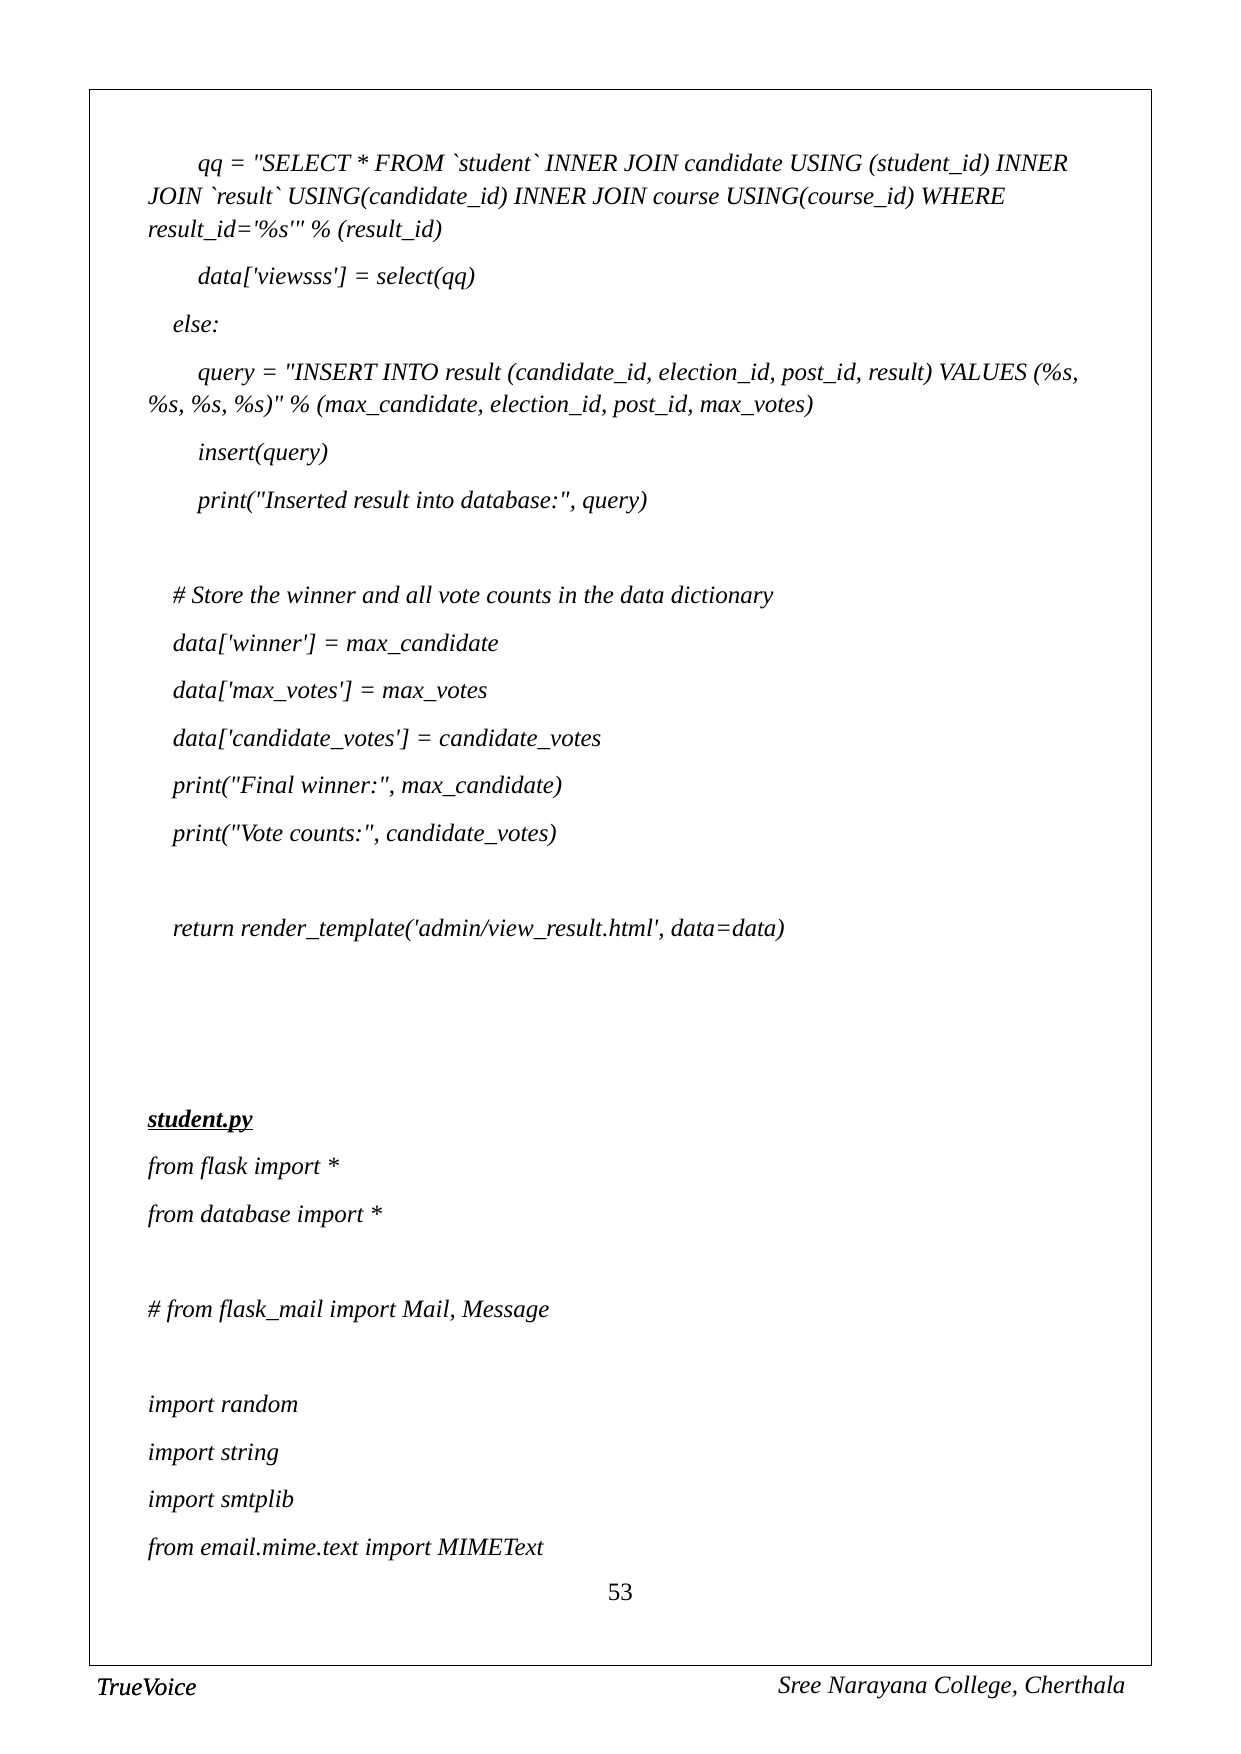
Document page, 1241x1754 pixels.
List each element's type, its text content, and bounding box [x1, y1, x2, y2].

text print("Inserted result into database:", query) [148, 485, 1092, 513]
text student.py [148, 1104, 1092, 1132]
text data['candidate_votes'] = candidate_votes [148, 723, 1092, 752]
text # Store the winner and all vote counts in the data dictionary [148, 580, 1092, 609]
text insert(query) [148, 437, 1092, 466]
text import string [148, 1437, 1092, 1466]
text from flask import * [148, 1151, 1092, 1180]
text import smtplib [148, 1484, 1092, 1513]
text data['viewsss'] = select(qq) [148, 261, 1092, 290]
text else: [148, 309, 1092, 338]
text data['max_votes'] = max_votes [148, 675, 1092, 704]
text query = "INSERT INTO result (candidate_id, election_id, post_id, result) VALUES (%s, %s, %s, %s)" % (max_candidate, election_id, post_id, max_votes) [148, 357, 1092, 418]
text from database import * [148, 1199, 1092, 1228]
text print("Final winner:", max_candidate) [148, 770, 1092, 799]
text qq = "SELECT * FROM `student` INNER JOIN candidate USING (student_id) INNER JOIN `result` USING(candidate_id) INNER JOIN course USING(course_id) WHERE result_id='%s'" % (result_id) [148, 148, 1092, 242]
text # from flask_mail import Mail, Message [148, 1294, 1092, 1323]
text import random [148, 1389, 1092, 1418]
text print("Vote counts:", candidate_votes) [148, 818, 1092, 847]
text return render_template('admin/view_result.html', data=data) [148, 913, 1092, 942]
text from email.mime.text import MIMEText [148, 1532, 1092, 1561]
text data['winner'] = max_candidate [148, 628, 1092, 656]
